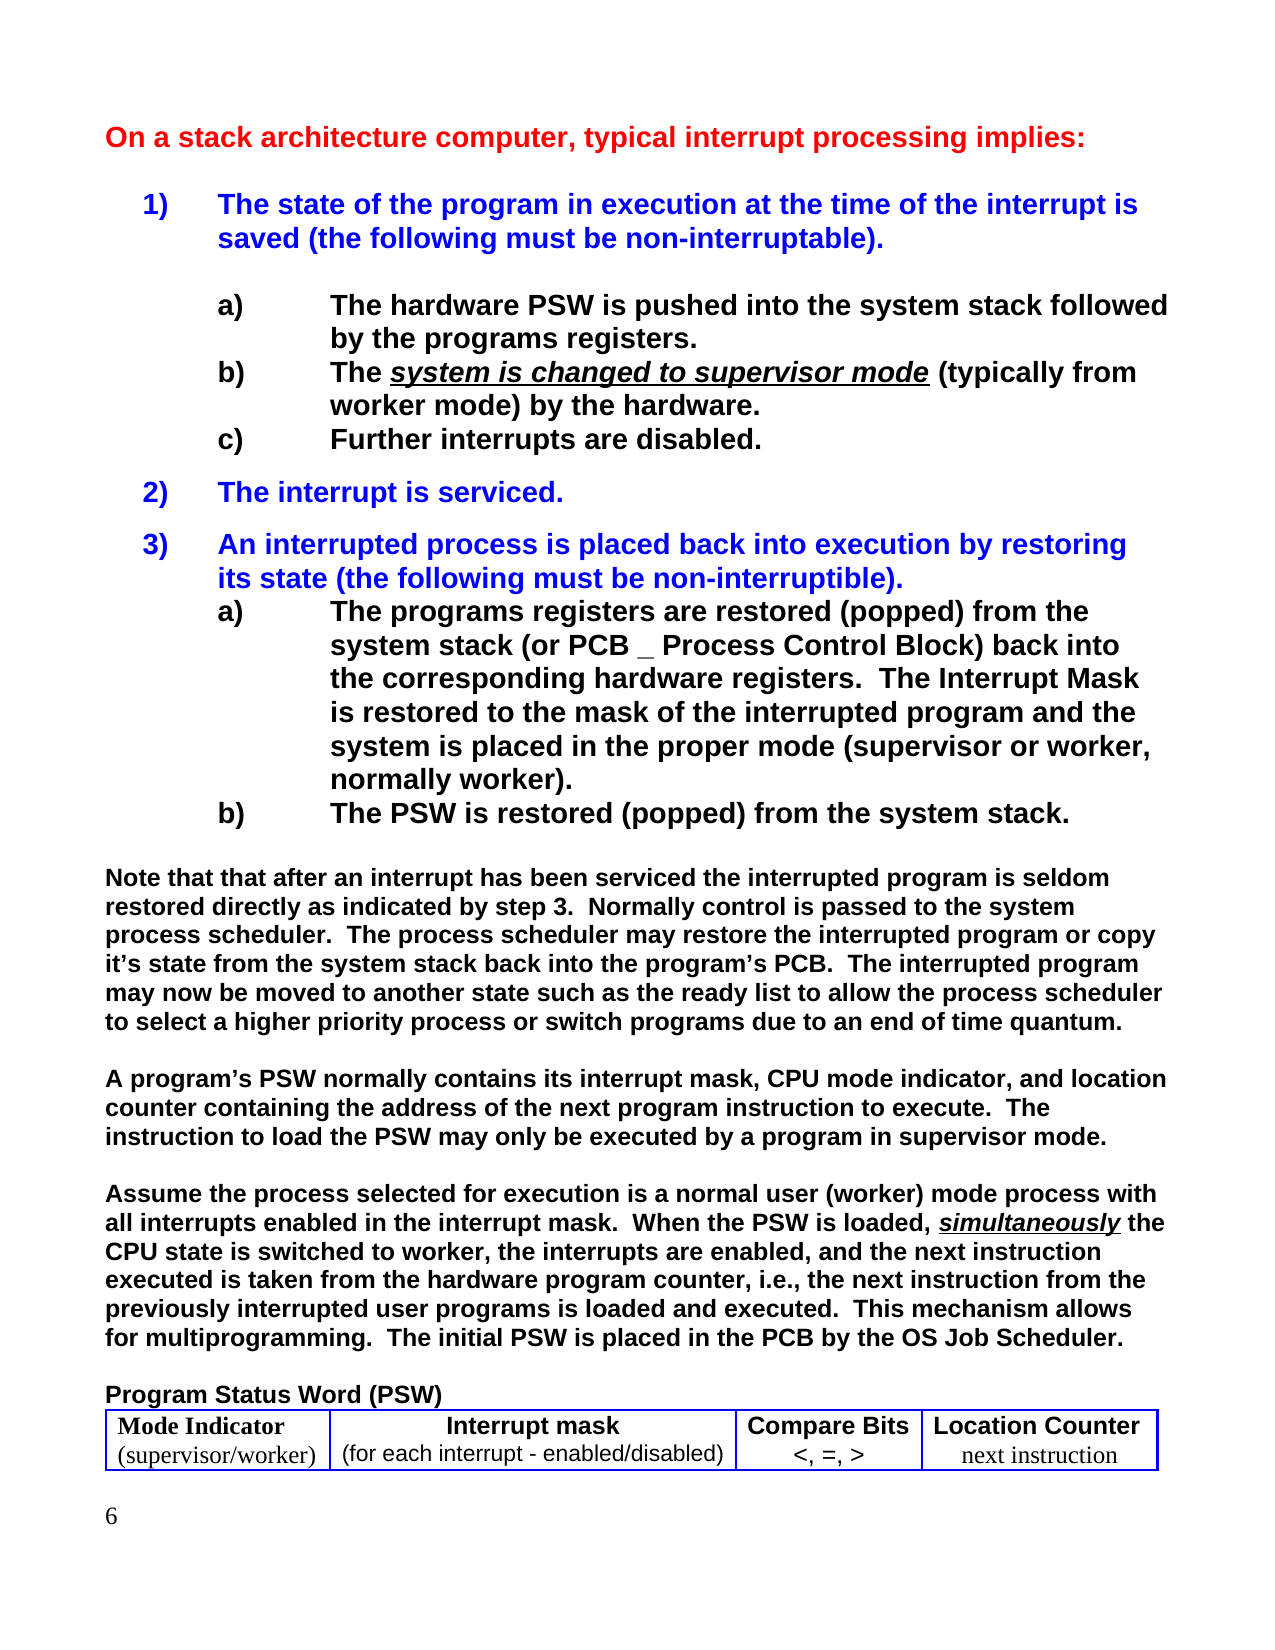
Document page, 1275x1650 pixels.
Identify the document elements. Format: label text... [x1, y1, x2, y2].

title The system is changed to supervisor mode (typically from worker mode) by the hardware. [217, 355, 1170, 422]
title Program Status Word (PSW) [105, 1380, 1170, 1409]
table_header Location Counter next instruction [923, 1411, 1156, 1468]
title The interrupt is serviced. [142, 474, 1170, 508]
table_header Compare Bits <, =, > [737, 1411, 921, 1468]
title An interrupted process is placed back into execution by restoring its state (the following must be non-interruptible). [142, 527, 1170, 594]
table_header Mode Indicator (supervisor/worker) [107, 1411, 329, 1468]
title Assume the process selected for execution is a normal user (worker) mode process with all interrupts enabled in the interrupt mask. When the PSW is loaded, simultaneously the CPU state is switched to worker, the interrupts are enabled, and the next instruction executed is taken from the hardware program counter, i.e., the next instruction from the previously interrupted user programs is loaded and executed. This mechanism allows for multiprogramming. The initial PSW is placed in the PCB by the OS Job Scheduler. [105, 1179, 1170, 1351]
title Note that that after an interrupt has been serviced the interrupted program is seldom restored directly as indicated by step 3. Normally control is passed to the system process scheduler. The process scheduler may restore the interrupted program or copy it’s state from the system stack back into the program’s PCB. The interrupted program may now be moved to another state such as the ready list to allow the process scheduler to select a higher priority process or switch programs due to an end of time quantum. [105, 863, 1170, 1035]
title A program’s PSW normally contains its interrupt mask, CPU mode indicator, and location counter containing the address of the next program instruction to execute. The instruction to load the PSW may only be executed by a program in supervisor mode. [105, 1064, 1170, 1150]
table_header Interrupt mask (for each interrupt - enabled/disabled) [331, 1411, 735, 1468]
title The programs registers are restored (popped) from the system stack (or PCB _ Process Control Block) back into the corresponding hardware registers. The Interrupt Mask is restored to the mask of the interrupted program and the system is placed in the proper mode (supervisor or worker, normally worker). [217, 594, 1170, 796]
title The state of the program in execution at the time of the interrupt is saved (the following must be non-interruptable). [142, 187, 1170, 254]
title Further interrupts are disabled. [217, 422, 1170, 455]
title The hardware PSW is pushed into the system stack followed by the programs registers. [217, 288, 1170, 355]
title On a stack architecture computer, typical interrupt processing implies: [105, 120, 1170, 153]
title The PSW is restored (popped) from the system stack. [217, 796, 1170, 829]
